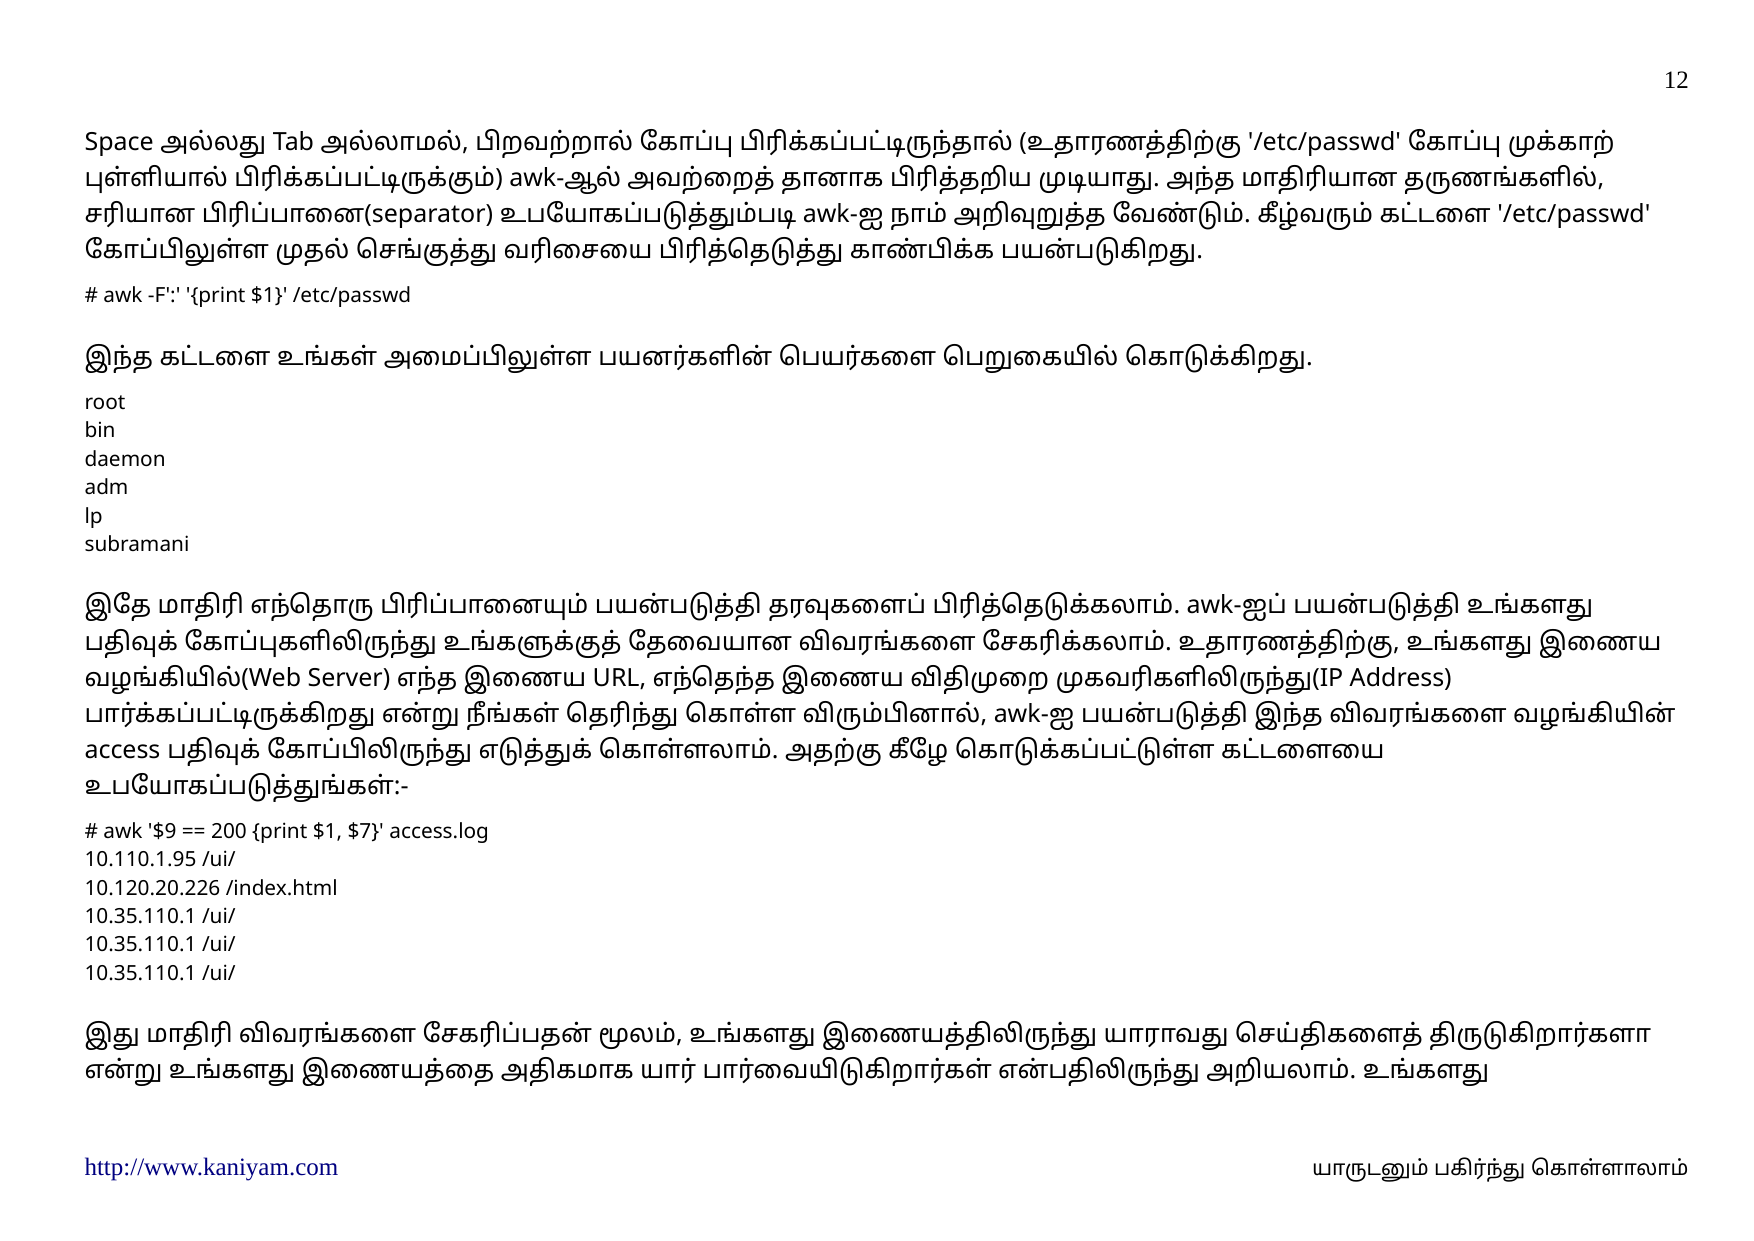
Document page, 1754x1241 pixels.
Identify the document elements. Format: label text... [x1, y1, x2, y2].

text 10.35.110.1 /ui/ [84, 958, 1688, 986]
text இந்த கட்டளை உங்கள் அமைப்பிலுள்ள பயனர்களின் பெயர்களை பெறுகையில் கொடுக்கிறது. [84, 338, 1688, 374]
text 10.120.20.226 /index.html [84, 873, 1688, 901]
text root [84, 387, 1688, 415]
text # awk -F':' '{print $1}' /etc/passwd [84, 281, 1688, 309]
text இதே மாதிரி எந்தொரு பிரிப்பானையும் பயன்படுத்தி தரவுகளைப் பிரித்தெடுக்கலாம். awk-ஐப் பயன்படுத்தி உங்களது பதிவுக் கோப்புகளிலிருந்து உங்களுக்குத் தேவையான விவரங்களை சேகரிக்கலாம். உதாரணத்திற்கு, உங்களது இணைய வழங்கியில்(Web Server) எந்த இணைய URL, எந்தெந்த இணைய விதிமுறை முகவரிகளிலிருந்து(IP Address) பார்க்கப்பட்டிருக்கிறது என்று நீங்கள் தெரிந்து கொள்ள விரும்பினால், awk-ஐ பயன்படுத்தி இந்த விவரங்களை வழங்கியின் access பதிவுக் கோப்பிலிருந்து எடுத்துக் கொள்ளலாம். அதற்கு கீழே கொடுக்கப்பட்டுள்ள கட்டளையை உபயோகப்படுத்துங்கள்:- [84, 587, 1688, 803]
text # awk '$9 == 200 {print $1, $7}' access.log [84, 816, 1688, 844]
text Space அல்லது Tab அல்லாமல், பிறவற்றால் கோப்பு பிரிக்கப்பட்டிருந்தால் (உதாரணத்திற்கு '/etc/passwd' கோப்பு முக்காற் புள்ளியால் பிரிக்கப்பட்டிருக்கும்) awk-ஆல் அவற்றைத் தானாக பிரித்தறிய முடியாது. அந்த மாதிரியான தருணங்களில், சரியான பிரிப்பானை(separator) உபயோகப்படுத்தும்படி awk-ஐ நாம் அறிவுறுத்த வேண்டும். கீழ்வரும் கட்டளை '/etc/passwd' கோப்பிலுள்ள முதல் செங்குத்து வரிசையை பிரித்தெடுத்து காண்பிக்க பயன்படுகிறது. [84, 124, 1688, 268]
text lp [84, 501, 1688, 529]
text 10.35.110.1 /ui/ [84, 901, 1688, 929]
text adm [84, 472, 1688, 501]
text 10.110.1.95 /ui/ [84, 844, 1688, 873]
text daemon [84, 444, 1688, 472]
text இது மாதிரி விவரங்களை சேகரிப்பதன் மூலம், உங்களது இணையத்திலிருந்து யாராவது செய்திகளைத் திருடுகிறார்களா என்று உங்களது இணையத்தை அதிகமாக யார் பார்வையிடுகிறார்கள் என்பதிலிருந்து அறியலாம். உங்களது [84, 1016, 1688, 1088]
text bin [84, 415, 1688, 444]
text subramani [84, 529, 1688, 558]
text 10.35.110.1 /ui/ [84, 929, 1688, 958]
